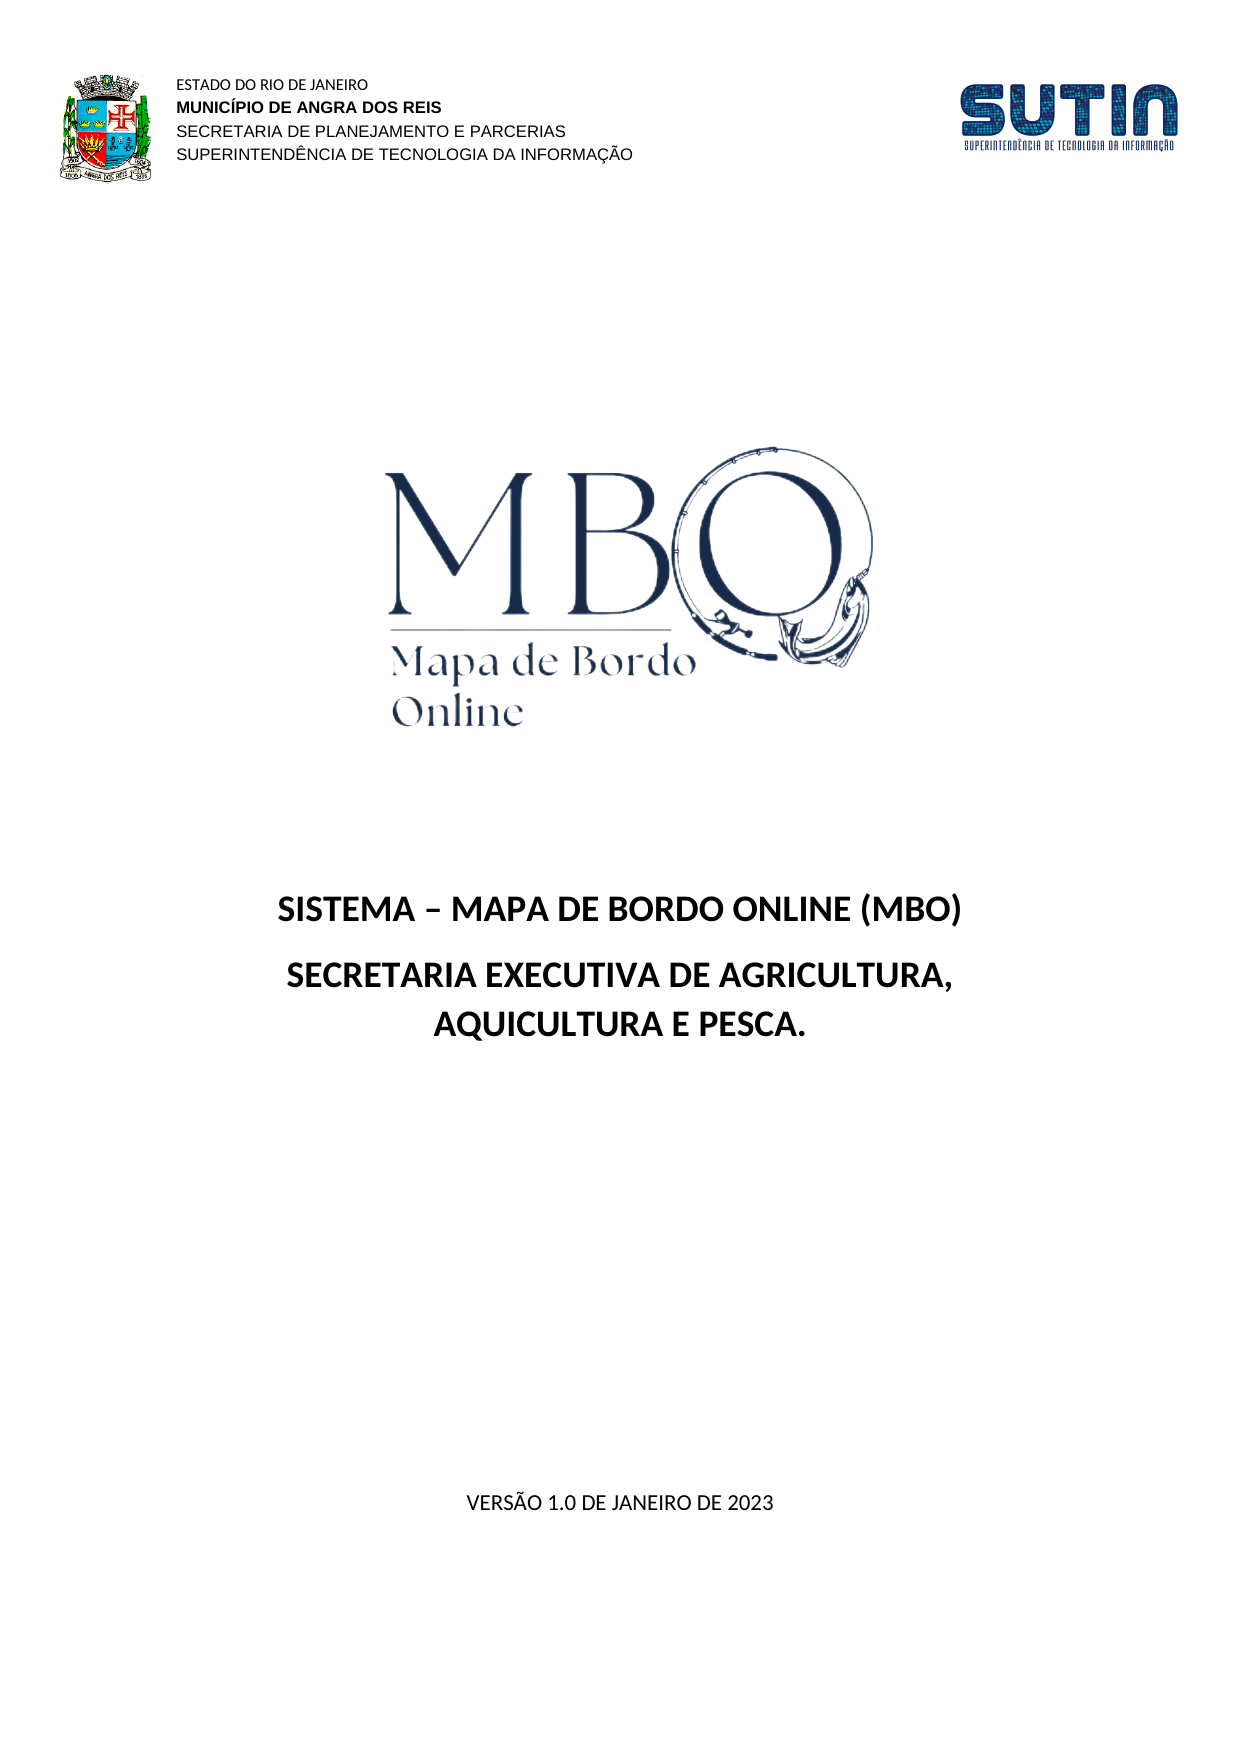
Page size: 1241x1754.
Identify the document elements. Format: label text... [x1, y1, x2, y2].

picture [955, 81, 1181, 157]
text SISTEMA – MAPA DE BORDO ONLINE (MBO) [177, 239, 1063, 930]
picture [59, 73, 155, 185]
text VERSÃO 1.0 DE JANEIRO DE 2023 [177, 1488, 1063, 1516]
text SECRETARIA EXECUTIVA DE AGRICULTURA, AQUICULTURA E PESCA. [177, 951, 1063, 1046]
picture [317, 260, 920, 862]
